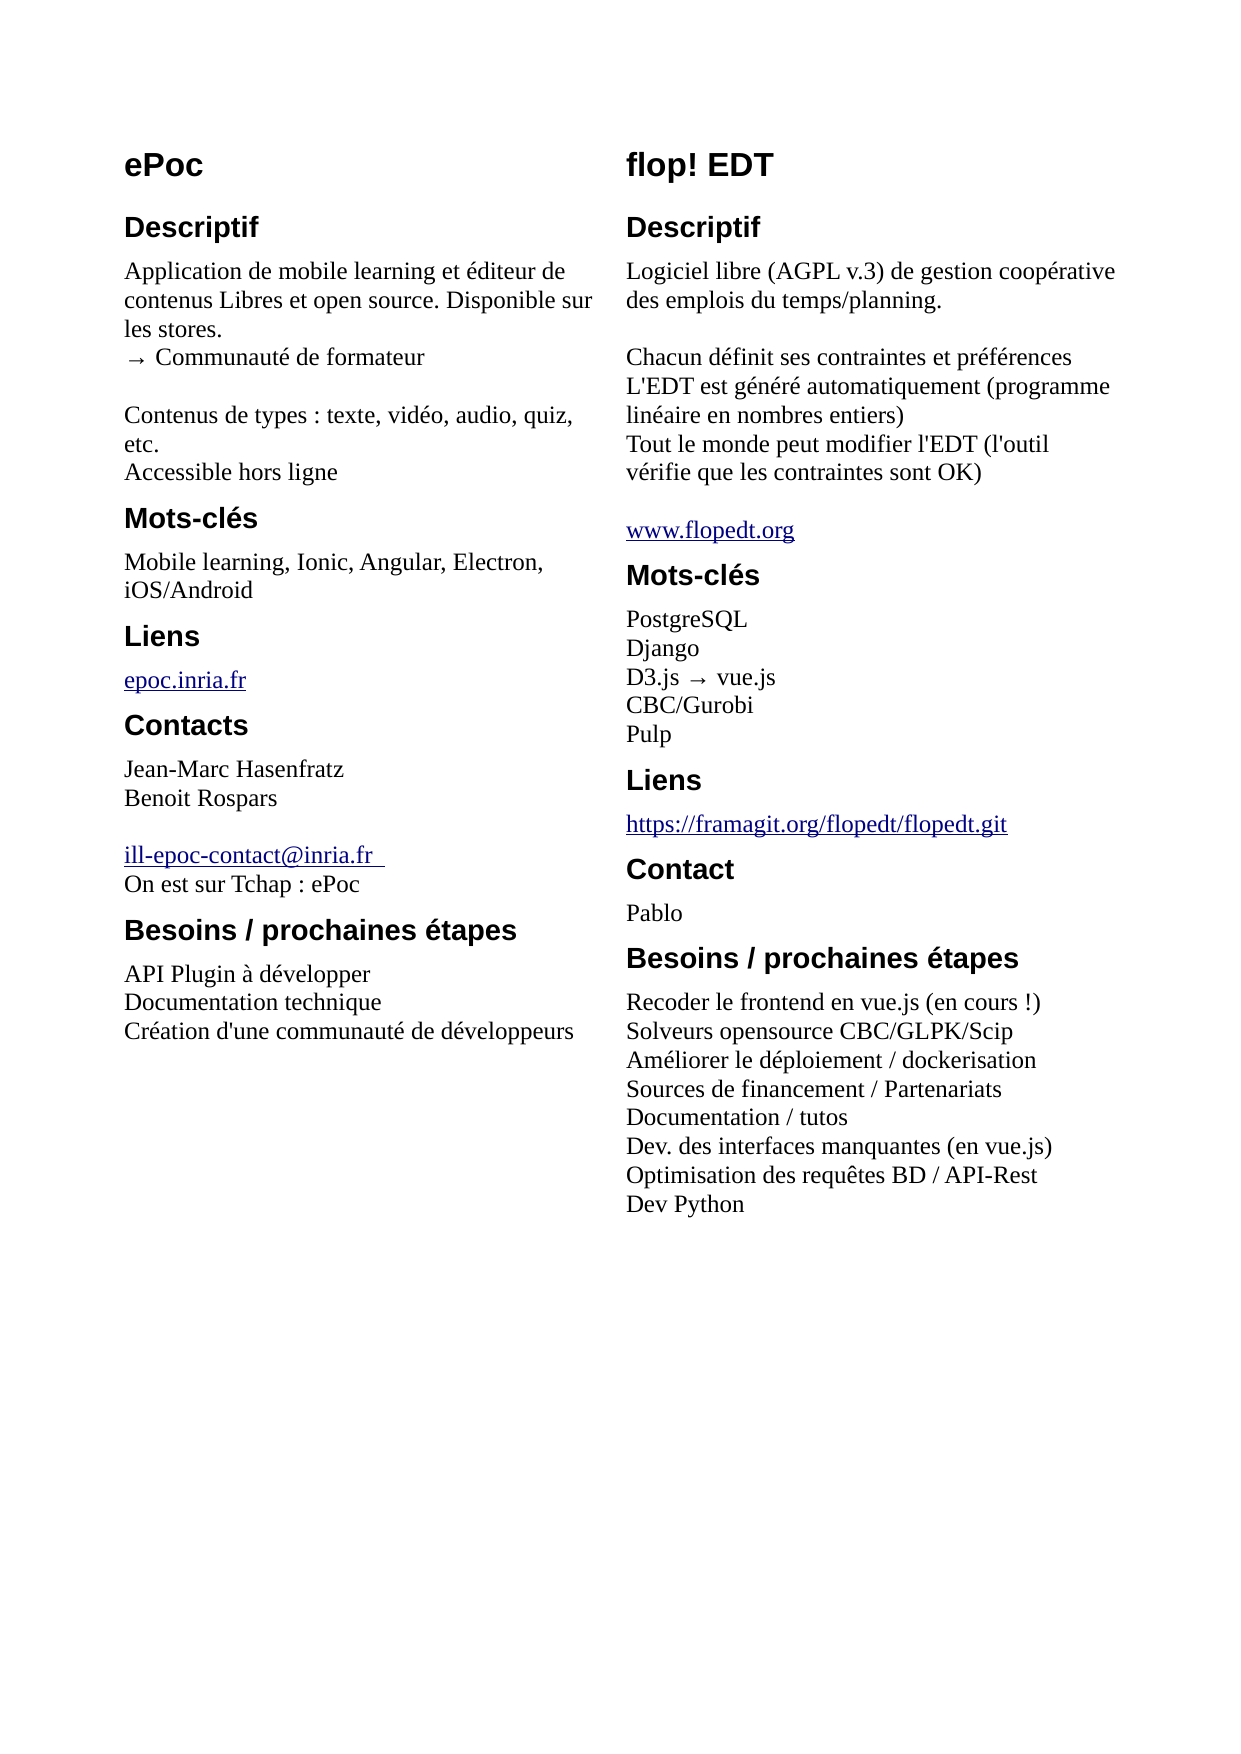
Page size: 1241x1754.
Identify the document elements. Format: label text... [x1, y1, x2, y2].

table_header ePoc Descriptif Application de mobile learning et éditeur de contenus Libres et open source. Disponible sur les stores. → Communauté de formateur Contenus de types : texte, vidéo, audio, quiz, etc. Accessible hors ligne Mots-clés Mobile learning, Ionic, Angular, Electron, iOS/Android Liens epoc.inria.fr Contacts Jean-Marc Hasenfratz Benoit Rospars ill-epoc-contact@inria.fr On est sur Tchap : ePoc Besoins / prochaines étapes API Plugin à développer Documentation technique Création d'une communauté de développeurs [118, 118, 620, 1223]
table_header flop! EDT Descriptif Logiciel libre (AGPL v.3) de gestion coopérative des emplois du temps/planning. Chacun définit ses contraintes et préférences L'EDT est généré automatiquement (programme linéaire en nombres entiers) Tout le monde peut modifier l'EDT (l'outil vérifie que les contraintes sont OK) www.flopedt.org Mots-clés PostgreSQL Django D3.js → vue.js CBC/Gurobi Pulp Liens https://framagit.org/flopedt/flopedt.git Contact Pablo Besoins / prochaines étapes Recoder le frontend en vue.js (en cours !) Solveurs opensource CBC/GLPK/Scip Améliorer le déploiement / dockerisation Sources de financement / Partenariats Documentation / tutos Dev. des interfaces manquantes (en vue.js) Optimisation des requêtes BD / API-Rest Dev Python [620, 118, 1122, 1223]
